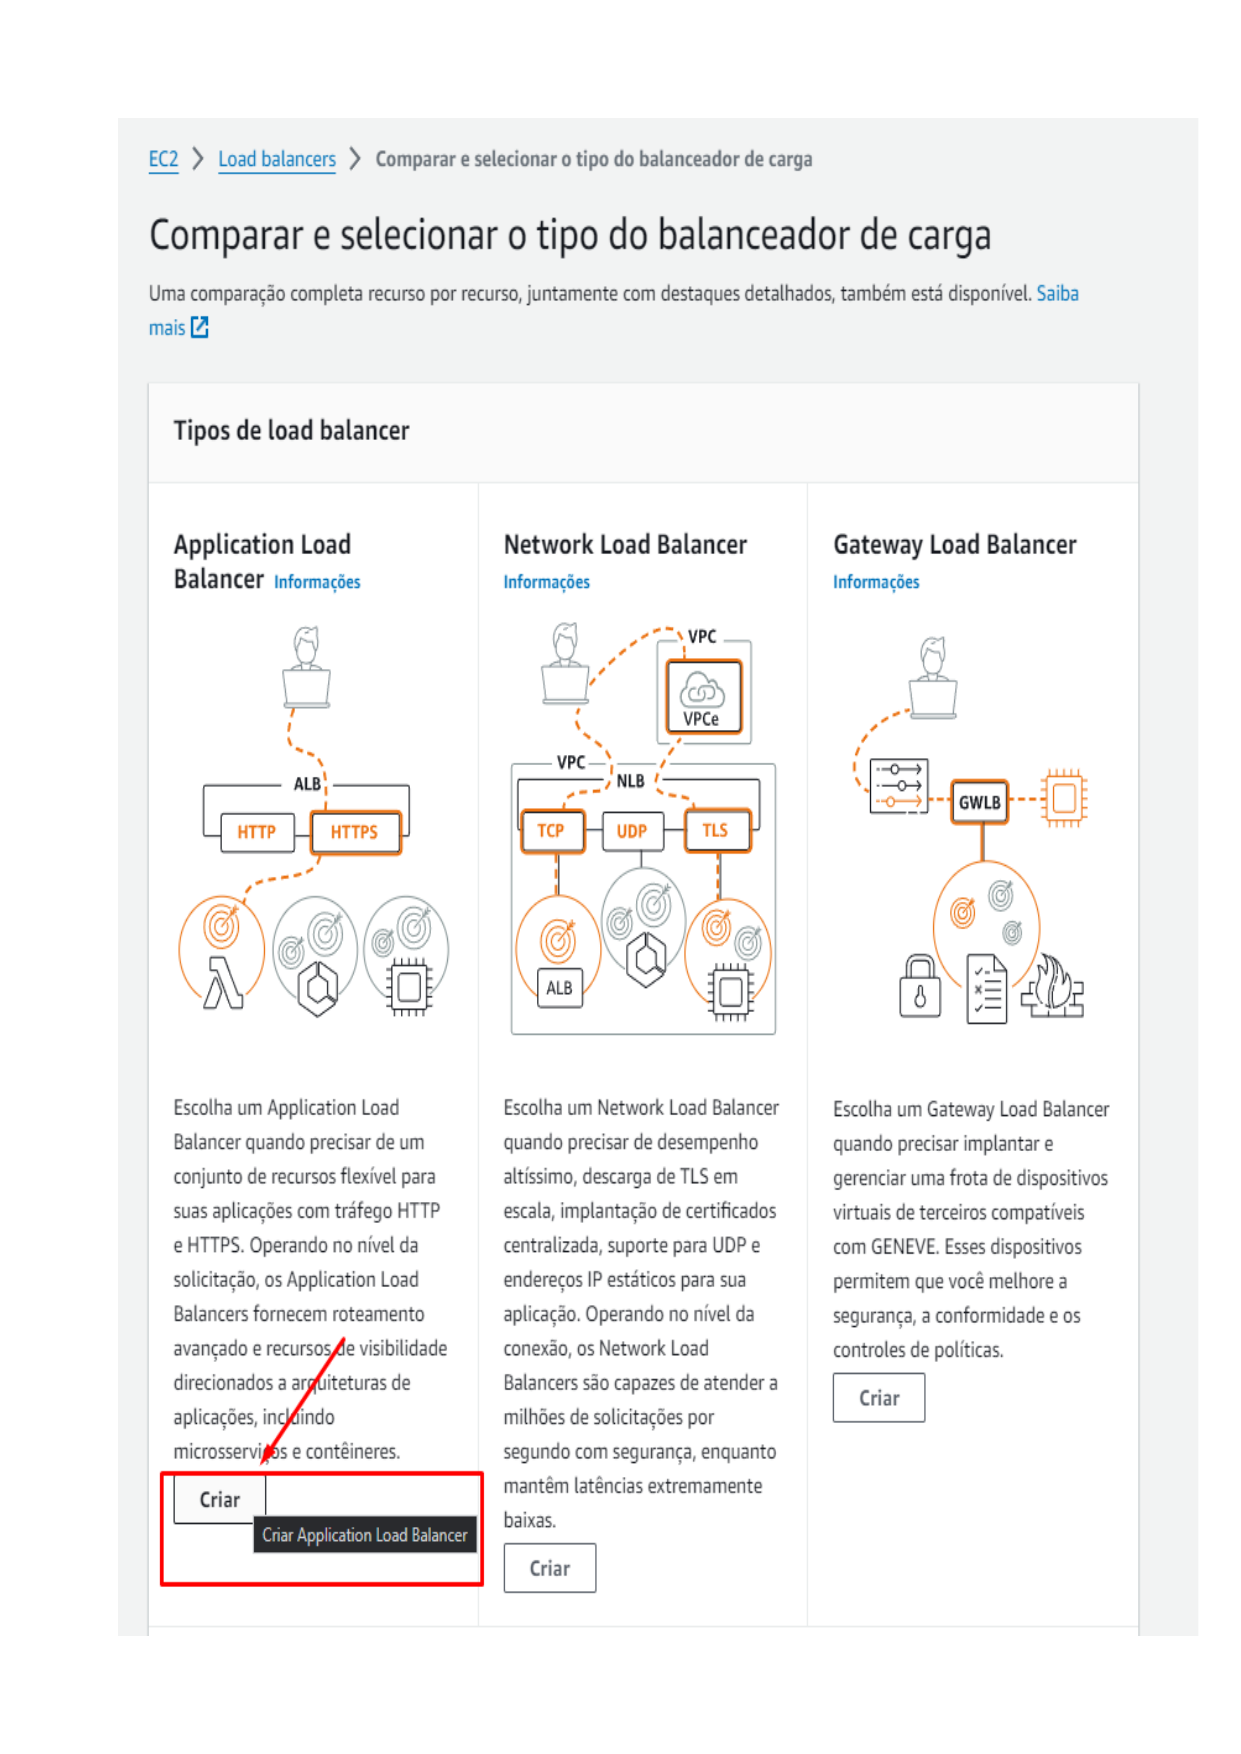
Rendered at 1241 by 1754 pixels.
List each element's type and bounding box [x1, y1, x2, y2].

picture [118, 118, 1199, 1636]
